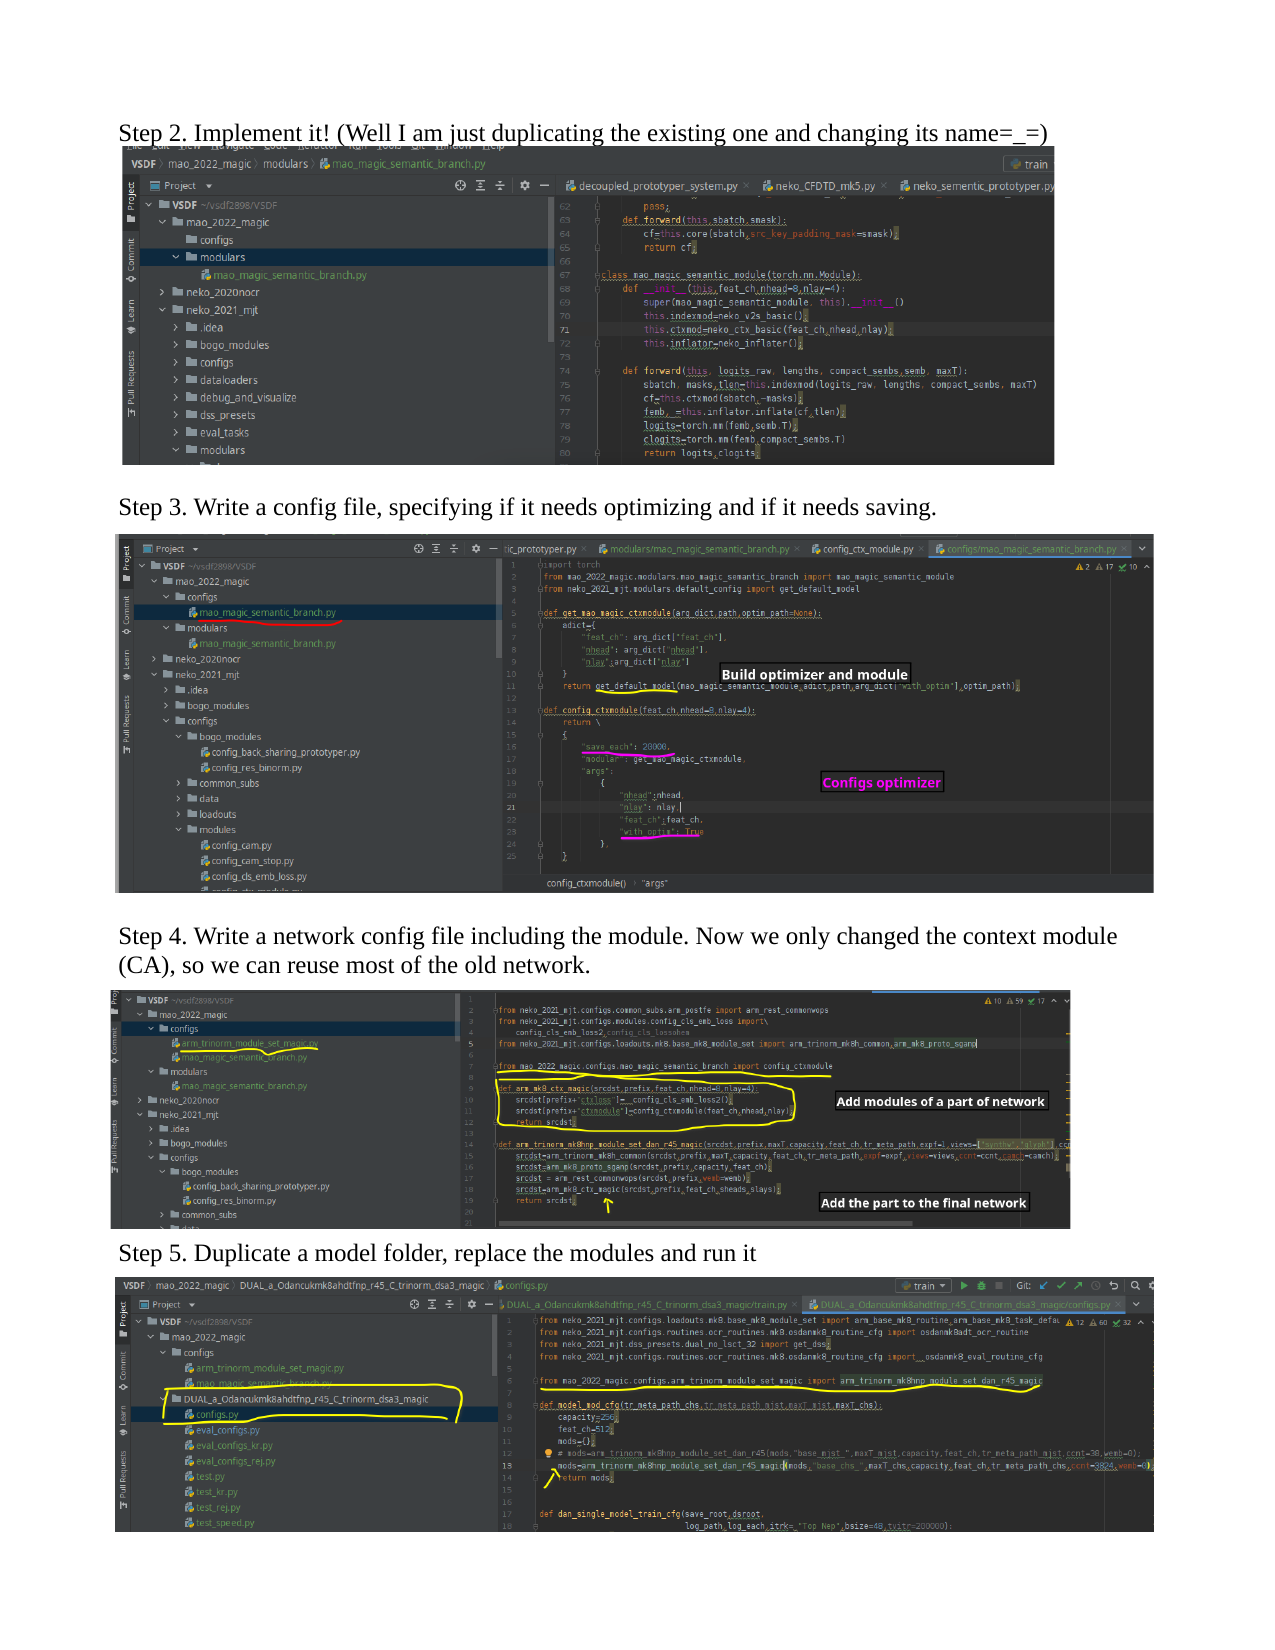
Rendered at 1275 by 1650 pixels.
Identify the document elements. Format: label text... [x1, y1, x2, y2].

text Step 3. Write a config file, specifying if it needs optimizing and if it needs saving. [118, 492, 1157, 521]
picture [122, 146, 1055, 465]
text Step 5. Duplicate a model folder, replace the modules and run it [118, 1238, 1157, 1266]
picture [115, 1277, 1154, 1532]
text Step 2. Implement it! (Well I am just duplicating the existing one and changing its name=_=) [118, 118, 1157, 147]
picture [115, 534, 1154, 893]
picture [110, 990, 1071, 1229]
text Step 4. Write a network config file including the module. Now we only changed the context module (CA), so we can reuse most of the old network. [118, 921, 1157, 979]
